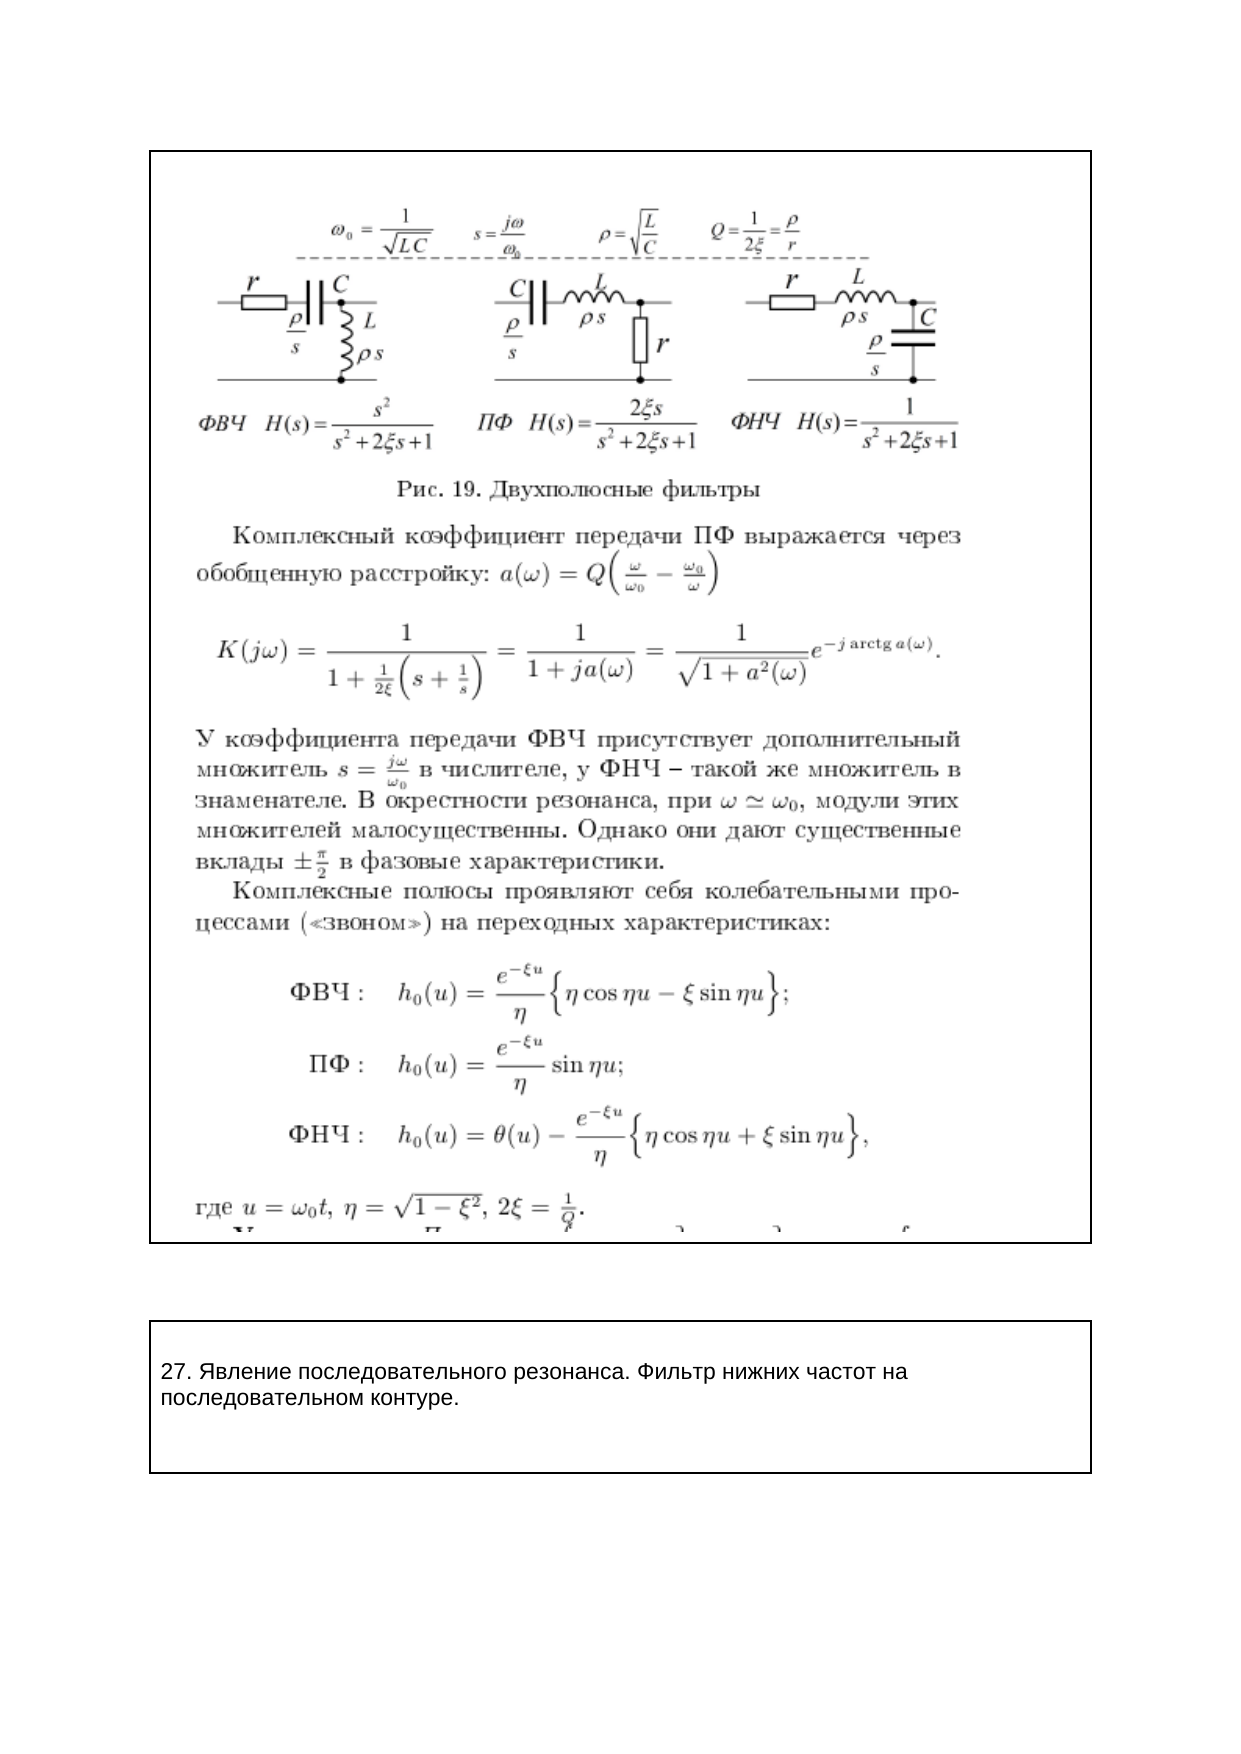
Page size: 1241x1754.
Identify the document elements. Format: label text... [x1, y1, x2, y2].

table_header 27. Явление последовательного резонанса. Фильтр нижних частот на последовательном контуре. [151, 1322, 1090, 1472]
picture [160, 162, 987, 1232]
table_cell [151, 152, 1090, 1242]
